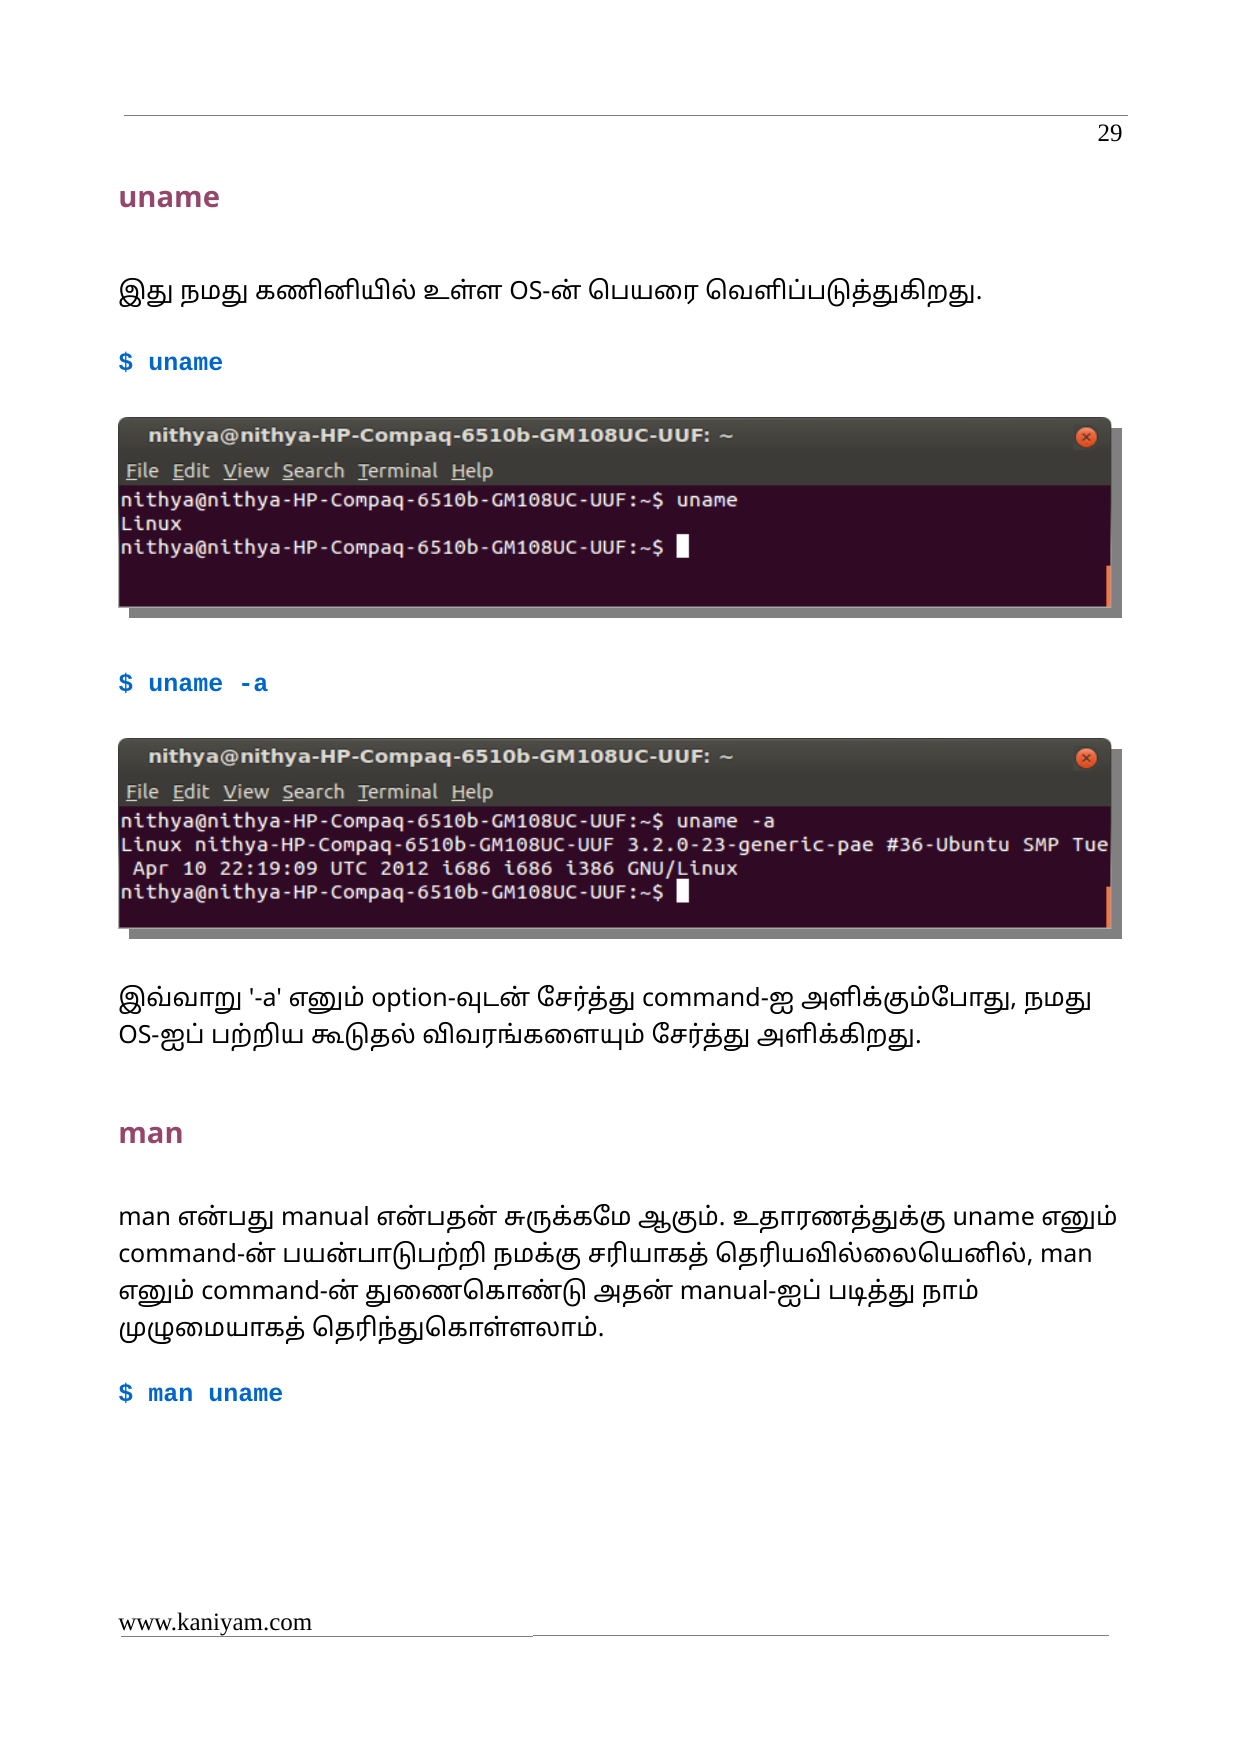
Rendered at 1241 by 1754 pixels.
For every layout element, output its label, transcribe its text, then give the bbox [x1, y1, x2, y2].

text man என்பது manual என்பதன் சுருக்கமே ஆகும். உதாரணத்துக்கு uname எனும் command-ன் பயன்பாடுபற்றி நமக்கு சரியாகத் தெரியவில்லையெனில், man எனும் command-ன் துணைகொண்டு அதன் manual-ஐப் படித்து நாம் முழுமையாகத் தெரிந்துகொள்ளலாம். [118, 1198, 1122, 1346]
text $ uname -a [118, 671, 1122, 699]
text $ man uname [118, 1381, 1122, 1409]
picture [118, 417, 1112, 608]
text $ uname [118, 349, 1122, 378]
subtitle uname [118, 176, 1122, 216]
text இது நமது கணினியில் உள்ள OS-ன் பெயரை வெளிப்படுத்துகிறது. [118, 268, 1122, 309]
subtitle man [118, 1112, 1122, 1152]
picture [118, 738, 1112, 929]
text இவ்வாறு '-a' எனும் option-வுடன் சேர்த்து command-ஐ அளிக்கும்போது, நமது OS-ஐப் பற்றிய கூடுதல் விவரங்களையும் சேர்த்து அளிக்கிறது. [118, 979, 1122, 1053]
